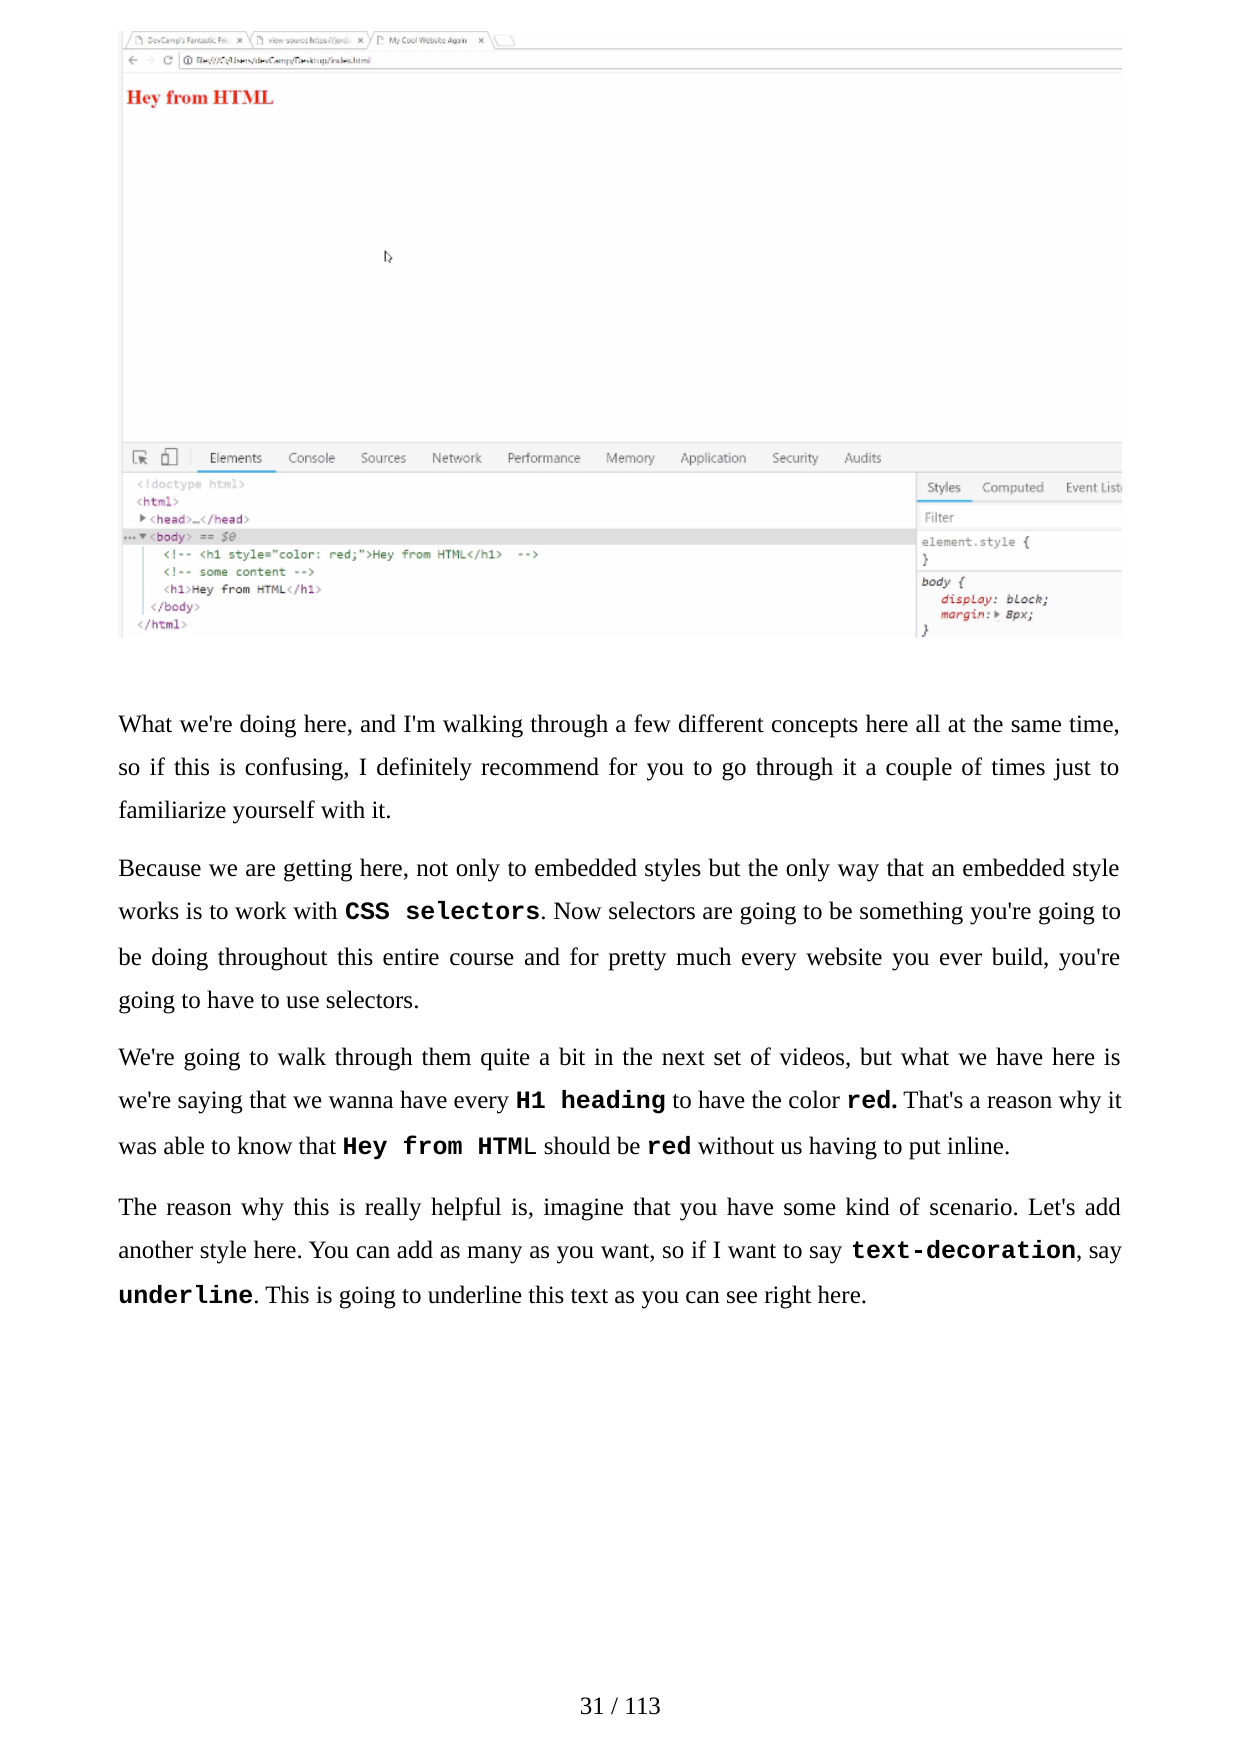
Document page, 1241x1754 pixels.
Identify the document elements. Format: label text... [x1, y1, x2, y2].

text Because we are getting here, not only to embedded styles but the only way that an embedded style works is to work with CSS selectors. Now selectors are going to be something you're going to be doing throughout this entire course and for pretty much every website you ever build, you're going to have to use selectors. [118, 853, 1122, 1013]
text The reason why this is really helpful is, imagine that you have some kind of scenario. Let's add another style here. You can add as many as you want, so if I want to say text-decoration, say underline. This is going to underline this text as you can see right here. [118, 1192, 1122, 1311]
text What we're doing here, and I'm walking through a few different concepts here all at the same time, so if this is confusing, I definitely recommend for you to go through it a couple of times just to familiarize yourself with it. [118, 709, 1122, 824]
picture [118, 31, 1123, 638]
text We're going to walk through them quite a bit in the next set of videos, but what we have here is we're saying that we wanna have every H1 heading to have the color red. That's a reason why it was able to know that Hey from HTML should be red without us having to put inline. [118, 1042, 1122, 1162]
